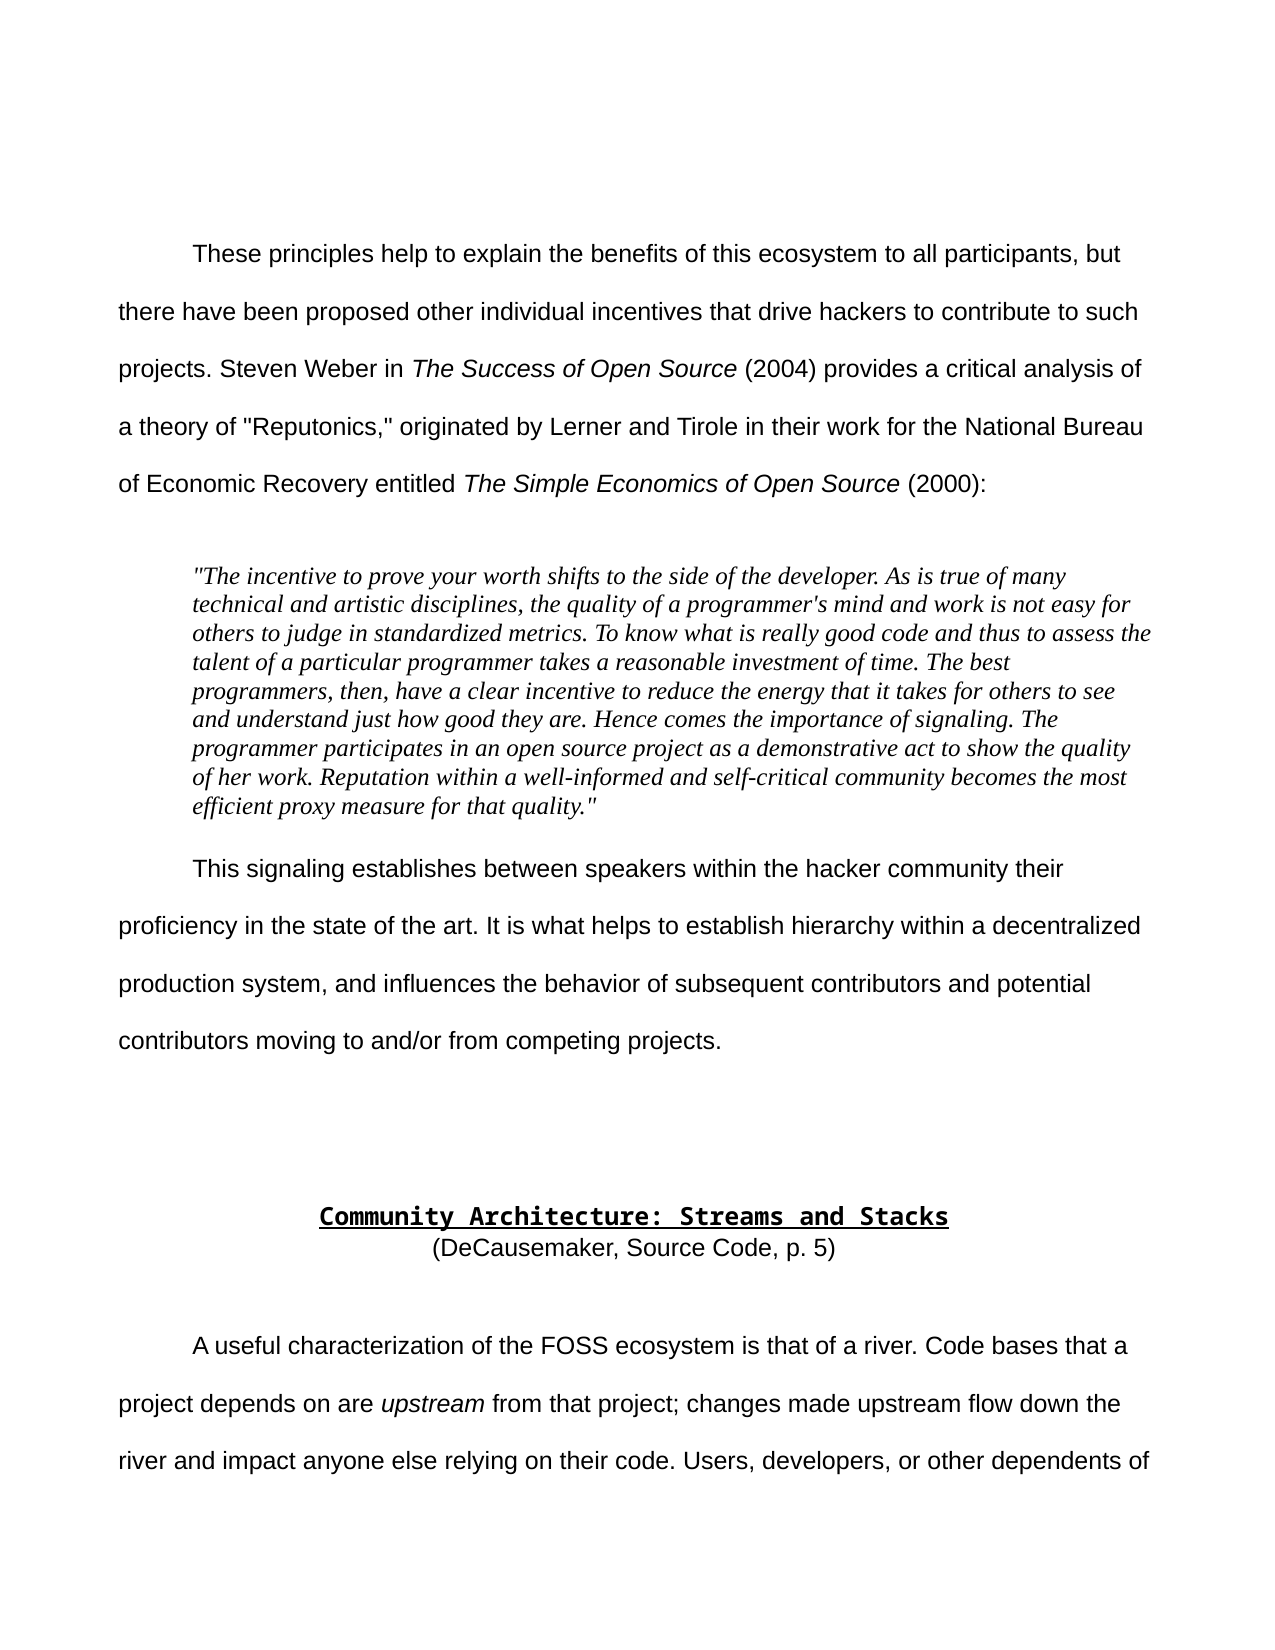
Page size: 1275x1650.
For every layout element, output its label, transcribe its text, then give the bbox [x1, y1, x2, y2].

text Community Architecture: Streams and Stacks [118, 1198, 1157, 1233]
text These principles help to explain the benefits of this ecosystem to all participants, but there have been proposed other individual incentives that drive hackers to contribute to such projects. Steven Weber in The Success of Open Source (2004) provides a critical analysis of a theory of "Reputonics," originated by Lerner and Tirole in their work for the National Bureau of Economic Recovery entitled The Simple Economics of Open Source (2000): [118, 239, 1157, 498]
text "The incentive to prove your worth shifts to the side of the developer. As is true of many technical and artistic disciplines, the quality of a programmer's mind and work is not easy for others to judge in standardized metrics. To know what is really good code and thus to assess the talent of a particular programmer takes a reasonable investment of time. The best programmers, then, have a clear incentive to reduce the energy that it takes for others to see and understand just how good they are. Hence comes the importance of signaling. The programmer participates in an open source project as a demonstrative act to show the quality of her work. Reputation within a well-informed and self-critical community becomes the most efficient proxy measure for that quality." [192, 561, 1157, 819]
text A useful characterization of the FOSS ecosystem is that of a river. Code bases that a project depends on are upstream from that project; changes made upstream flow down the river and impact anyone else relying on their code. Users, developers, or other dependents of [118, 1331, 1157, 1475]
text This signaling establishes between speakers within the hacker community their proficiency in the state of the art. It is what helps to establish hierarchy within a decentralized production system, and influences the behavior of subsequent contributors and potential contributors moving to and/or from competing projects. [118, 853, 1157, 1055]
text (DeCausemaker, Source Code, p. 5) [118, 1233, 1157, 1261]
